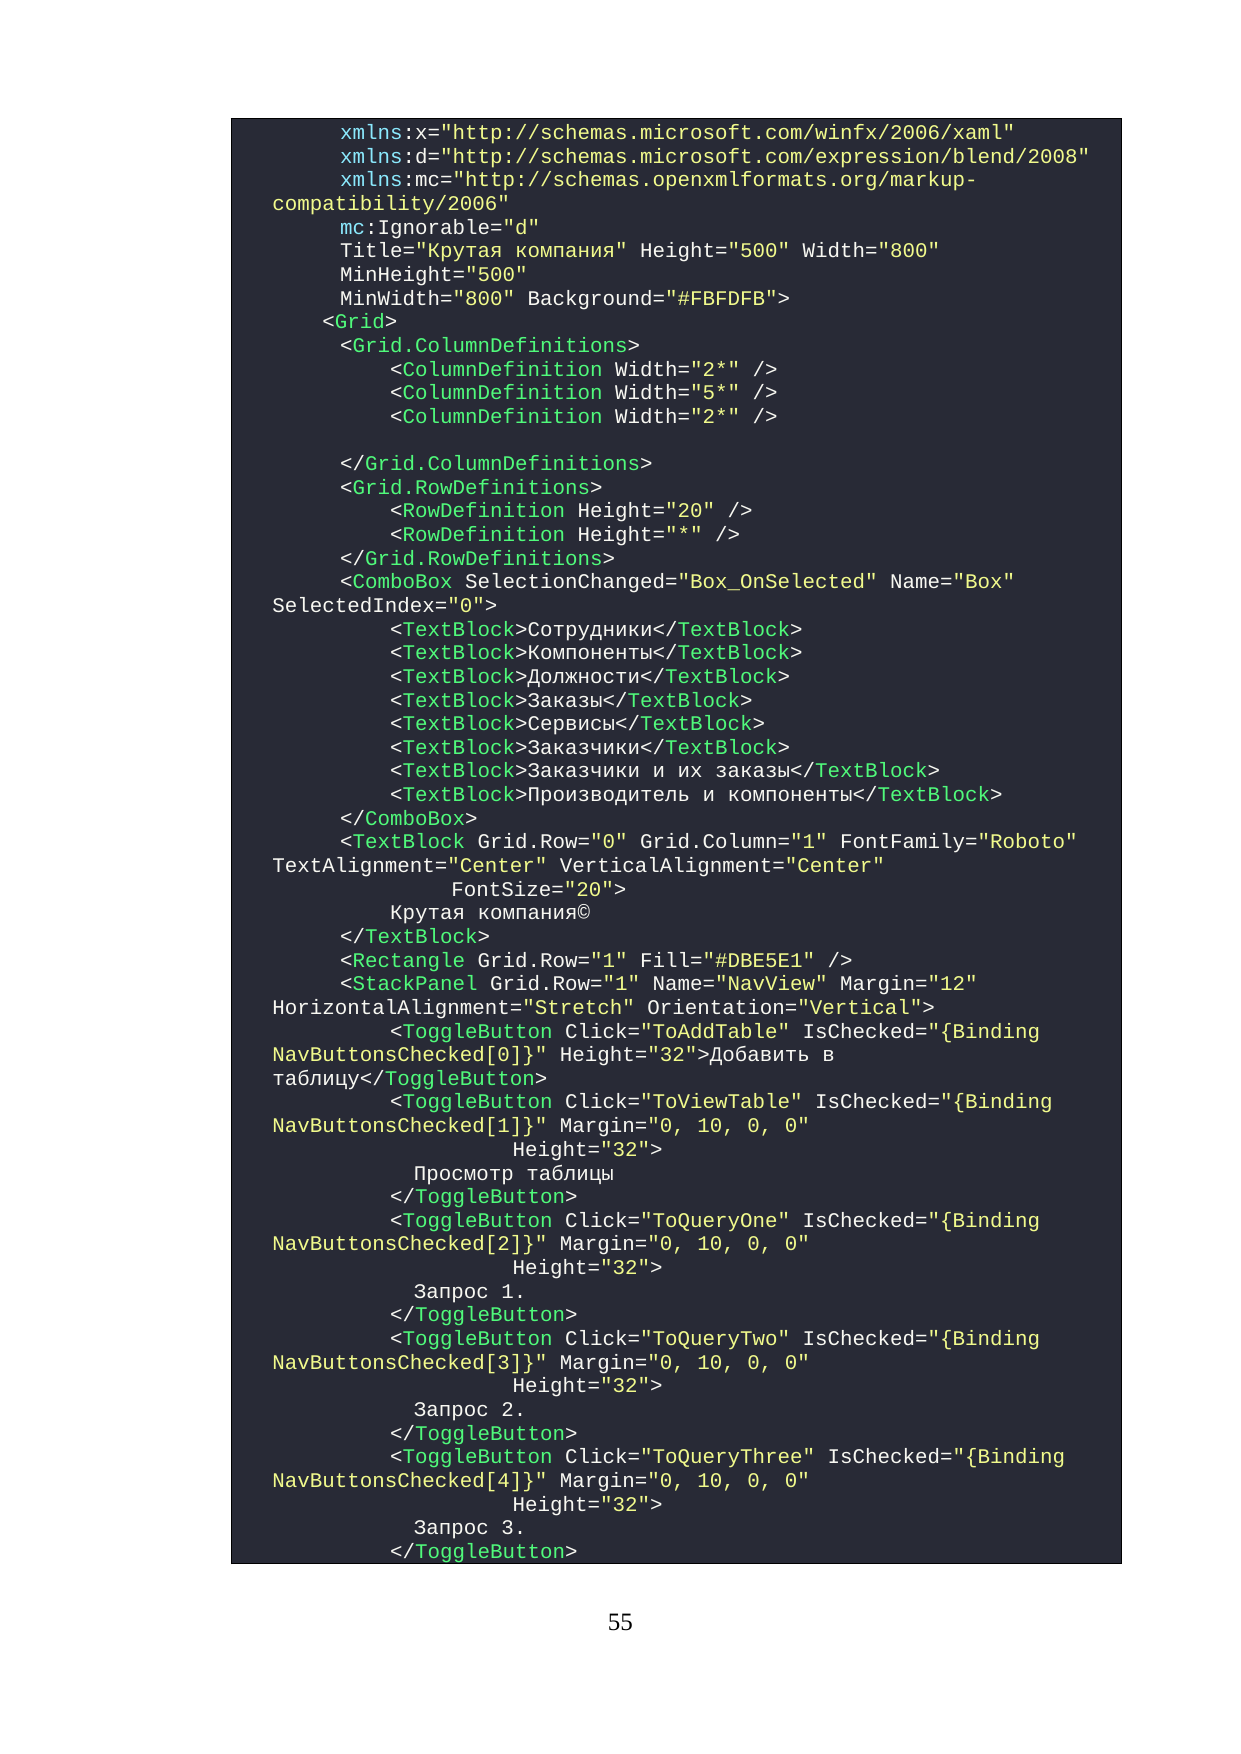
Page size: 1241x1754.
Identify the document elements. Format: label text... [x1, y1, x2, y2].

list <TextBlock>Производитель и компоненты</TextBlock> [232, 780, 1121, 804]
list <TextBlock>Заказчики и их заказы</TextBlock> [232, 757, 1121, 780]
list <TextBlock>Сотрудники</TextBlock> [232, 615, 1121, 638]
list <Rectangle Grid.Row="1" Fill="#DBE5E1" /> [232, 946, 1121, 969]
list </ToggleButton> [232, 1182, 1121, 1206]
list </TextBlock> [232, 922, 1121, 946]
list xmlns:x="http://schemas.microsoft.com/winfx/2006/xaml" [232, 119, 1121, 142]
list Запрос 3. [232, 1513, 1121, 1537]
list <TextBlock>Сервисы</TextBlock> [232, 709, 1121, 733]
list <TextBlock Grid.Row="0" Grid.Column="1" FontFamily="Roboto" TextAlignment="Center" VerticalAlignment="Center" [232, 827, 1121, 875]
list <ColumnDefinition Width="5*" /> [232, 378, 1121, 402]
list <ToggleButton Click="ToViewTable" IsChecked="{Binding NavButtonsChecked[1]}" Margin="0, 10, 0, 0" [232, 1088, 1121, 1135]
list <ToggleButton Click="ToAddTable" IsChecked="{Binding NavButtonsChecked[0]}" Height="32">Добавить в таблицу</ToggleButton> [232, 1017, 1121, 1088]
list <Grid> [232, 307, 1121, 331]
list </ToggleButton> [232, 1300, 1121, 1324]
list <Grid.RowDefinitions> [232, 473, 1121, 496]
list <ComboBox SelectionChanged="Box_OnSelected" Name="Box" SelectedIndex="0"> [232, 567, 1121, 615]
list <RowDefinition Height="20" /> [232, 496, 1121, 520]
list xmlns:d="http://schemas.microsoft.com/expression/blend/2008" [232, 142, 1121, 165]
list <ToggleButton Click="ToQueryOne" IsChecked="{Binding NavButtonsChecked[2]}" Margin="0, 10, 0, 0" [232, 1206, 1121, 1253]
list MinWidth="800" Background="#FBFDFB"> [232, 284, 1121, 307]
list <Grid.ColumnDefinitions> [232, 331, 1121, 354]
list </ComboBox> [232, 804, 1121, 827]
list <ToggleButton Click="ToQueryThree" IsChecked="{Binding NavButtonsChecked[4]}" Margin="0, 10, 0, 0" [232, 1442, 1121, 1489]
list MinHeight="500" [232, 260, 1121, 284]
list <ToggleButton Click="ToQueryTwo" IsChecked="{Binding NavButtonsChecked[3]}" Margin="0, 10, 0, 0" [232, 1324, 1121, 1371]
list <TextBlock>Компоненты</TextBlock> [232, 638, 1121, 662]
list Height="32"> [232, 1135, 1121, 1158]
list </Grid.RowDefinitions> [232, 544, 1121, 567]
list xmlns:mc="http://schemas.openxmlformats.org/markup-compatibility/2006" [232, 165, 1121, 213]
list Height="32"> [232, 1489, 1121, 1513]
list Запрос 1. [232, 1277, 1121, 1300]
list Просмотр таблицы [232, 1158, 1121, 1182]
list <TextBlock>Должности</TextBlock> [232, 662, 1121, 686]
list </Grid.ColumnDefinitions> [232, 449, 1121, 473]
list Height="32"> [232, 1371, 1121, 1395]
list Запрос 2. [232, 1395, 1121, 1419]
list </ToggleButton> [232, 1419, 1121, 1442]
list <RowDefinition Height="*" /> [232, 520, 1121, 544]
list Крутая компания© [232, 898, 1121, 922]
list <TextBlock>Заказы</TextBlock> [232, 686, 1121, 709]
list <TextBlock>Заказчики</TextBlock> [232, 733, 1121, 757]
list </ToggleButton> [232, 1537, 1121, 1563]
list Title="Крутая компания" Height="500" Width="800" [232, 236, 1121, 260]
list <StackPanel Grid.Row="1" Name="NavView" Margin="12" HorizontalAlignment="Stretch" Orientation="Vertical"> [232, 969, 1121, 1017]
list <ColumnDefinition Width="2*" /> [232, 354, 1121, 378]
list <ColumnDefinition Width="2*" /> [232, 402, 1121, 426]
list Height="32"> [232, 1253, 1121, 1277]
list FontSize="20"> [232, 875, 1121, 898]
list mc:Ignorable="d" [232, 213, 1121, 236]
